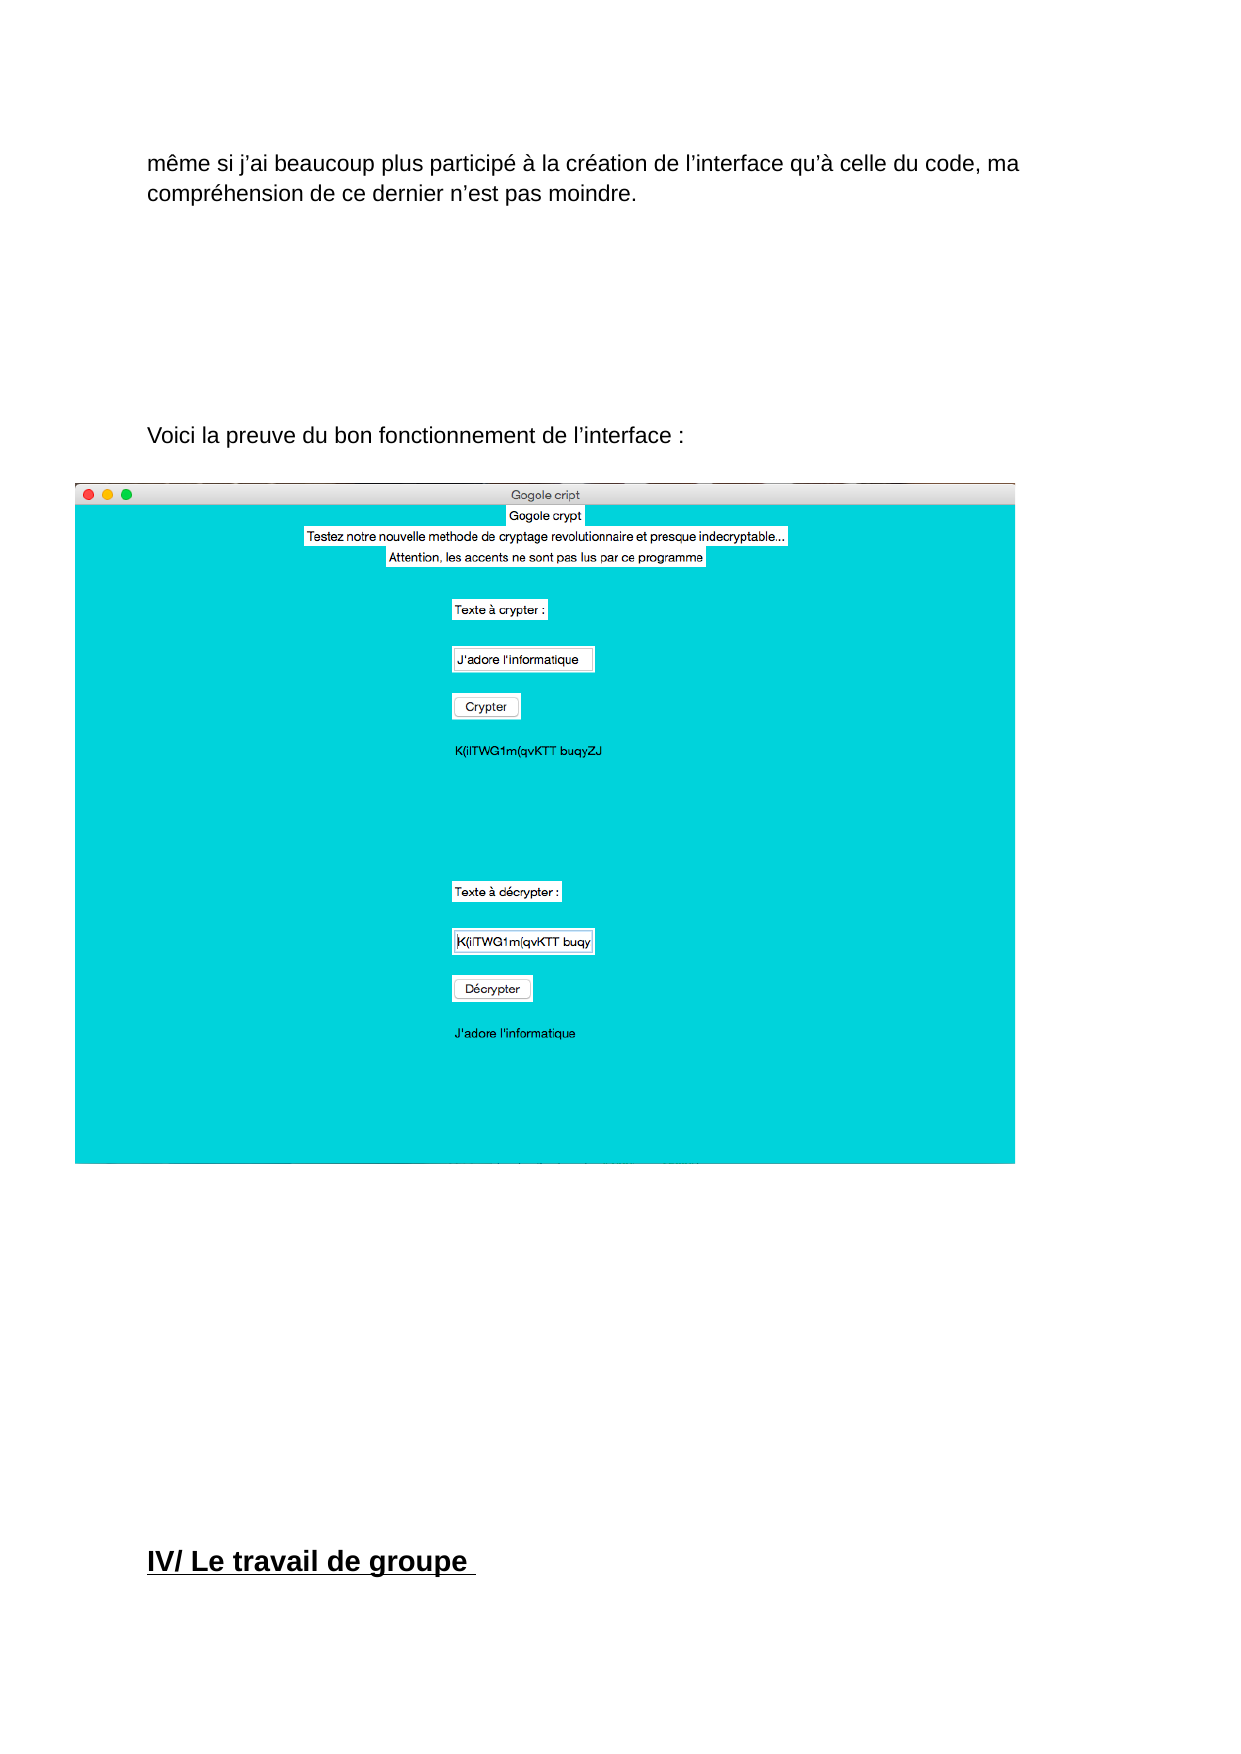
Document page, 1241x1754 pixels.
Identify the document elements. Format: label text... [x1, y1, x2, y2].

text Voici la preuve du bon fonctionnement de l’interface : [147, 422, 1090, 448]
text IV/ Le travail de groupe [147, 1544, 1090, 1578]
text même si j’ai beaucoup plus participé à la création de l’interface qu’à celle du code, ma compréhension de ce dernier n’est pas moindre. [147, 150, 1090, 207]
picture [75, 482, 1016, 1164]
